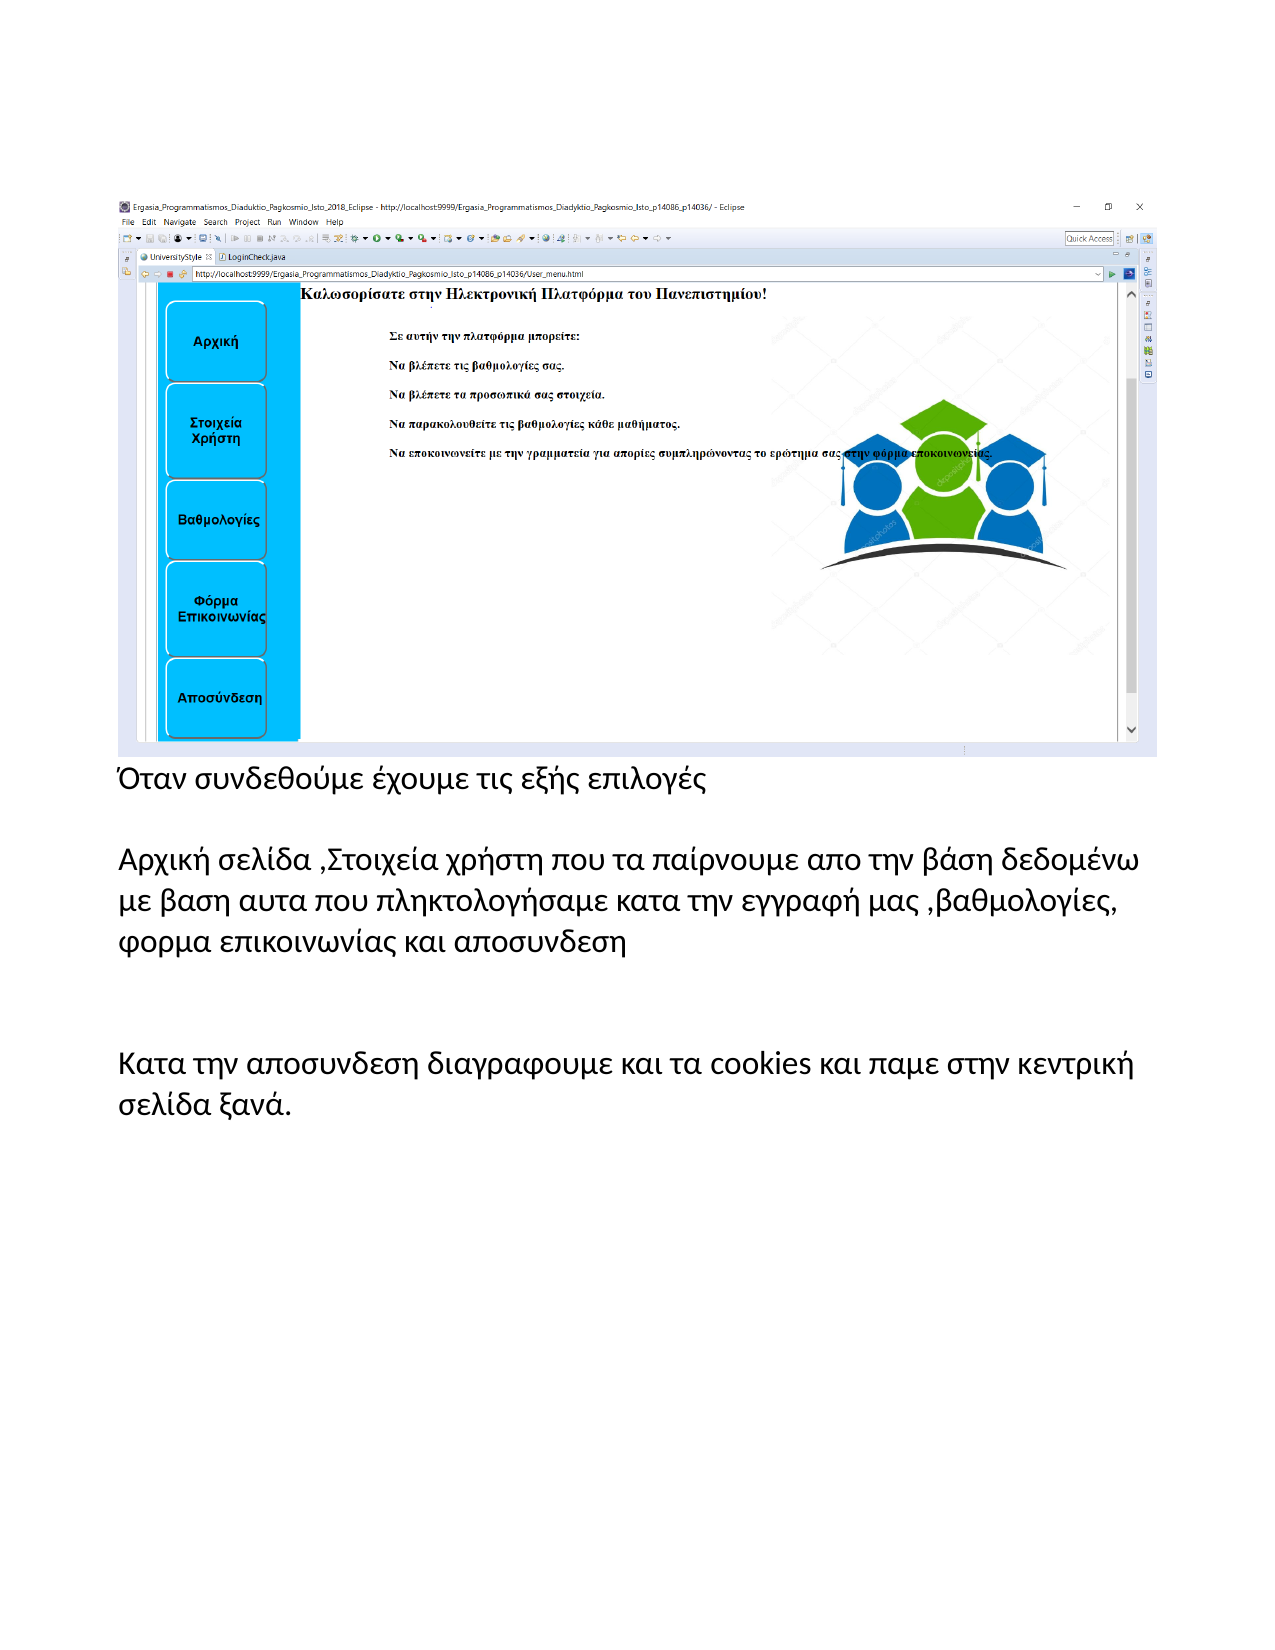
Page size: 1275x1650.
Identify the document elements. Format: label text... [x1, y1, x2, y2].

text Αρχική σελίδα ,Στοιχεία χρήστη που τα παίρνουμε απο την βάση δεδομένω με βαση αυτα που πληκτολογήσαμε κατα την εγγραφή μας ,βαθμολογίες, φορμα επικοινωνίας και αποσυνδεση [118, 838, 1157, 960]
text Όταν συνδεθούμε έχουμε τις εξής επιλογές [118, 757, 1157, 797]
text Κατα την αποσυνδεση διαγραφουμε και τα cookies και παμε στην κεντρική σελίδα ξανά. [118, 1042, 1157, 1123]
picture [118, 199, 1157, 757]
